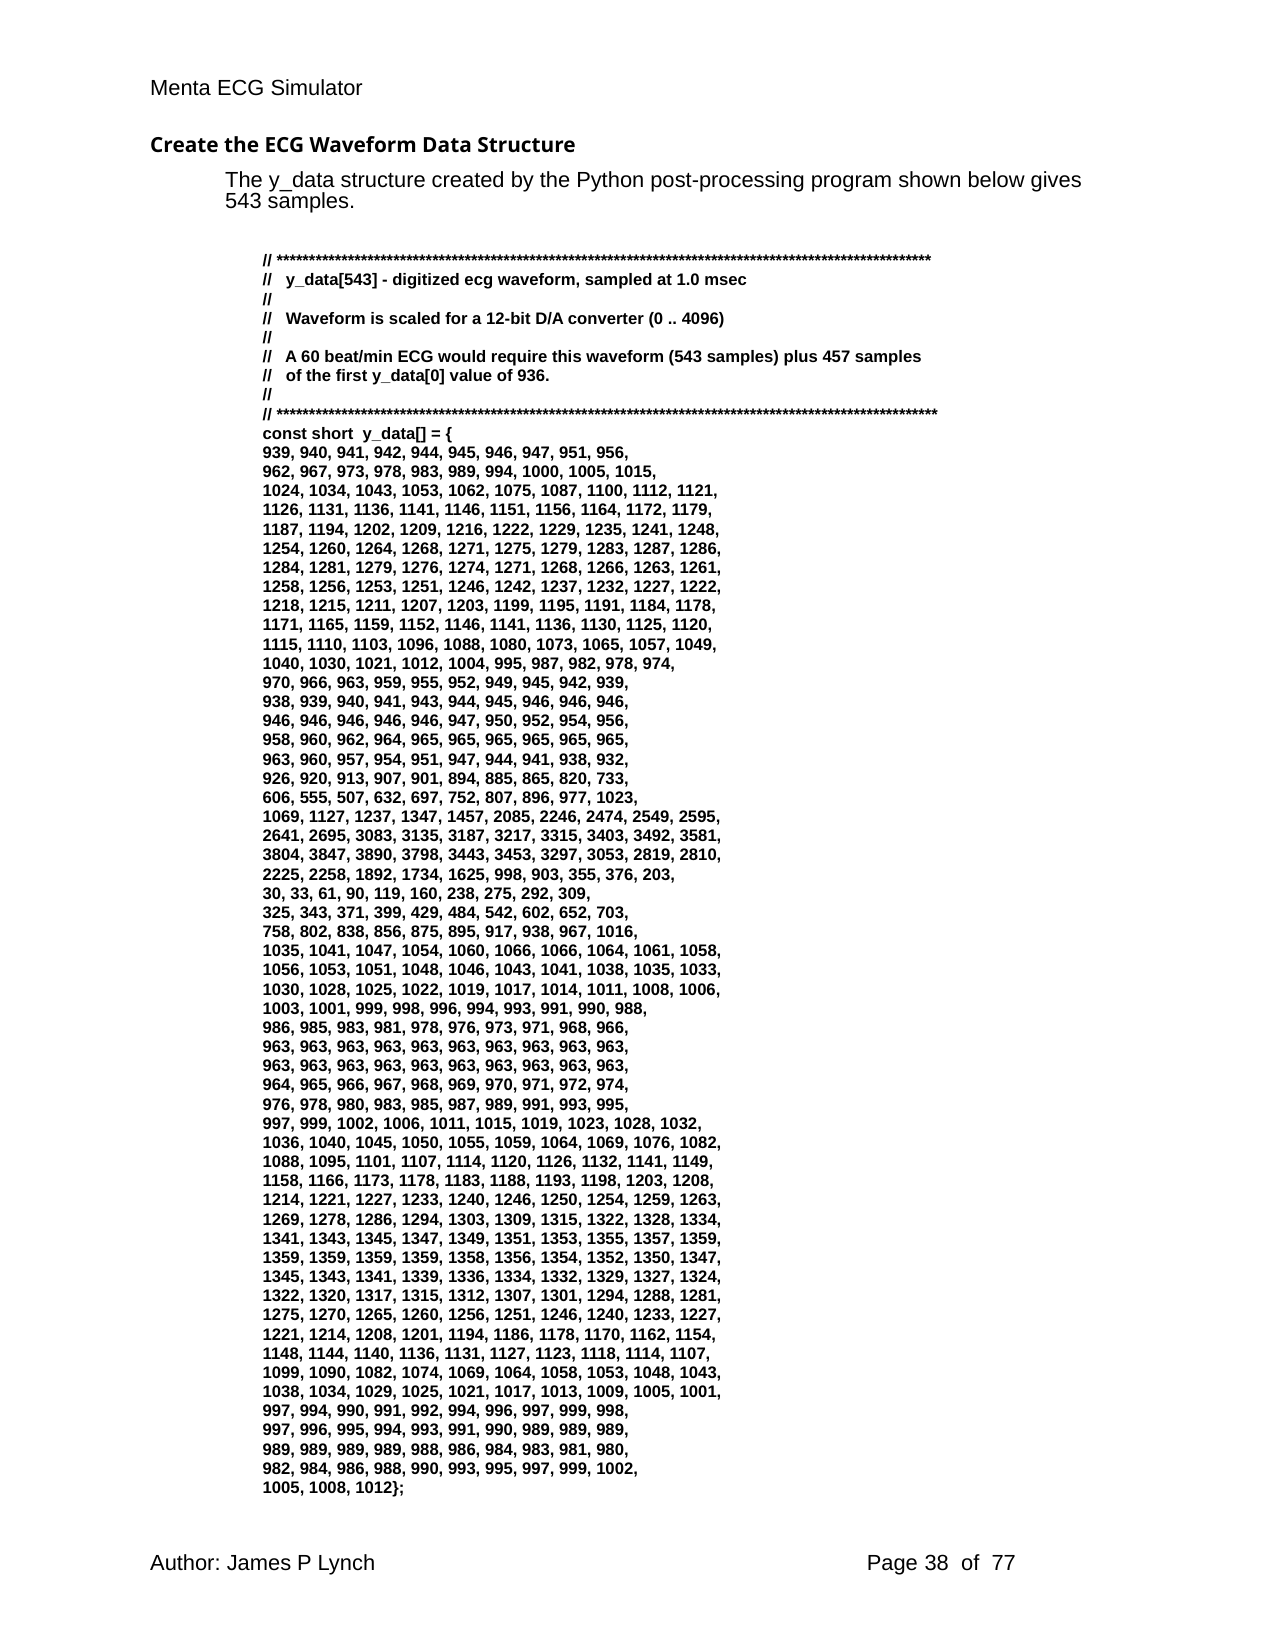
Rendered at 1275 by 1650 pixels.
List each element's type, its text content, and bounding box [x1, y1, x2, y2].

text 926, 920, 913, 907, 901, 894, 885, 865, 820, 733, [262, 768, 1124, 788]
text 989, 989, 989, 989, 988, 986, 984, 983, 981, 980, [262, 1439, 1124, 1458]
text 1099, 1090, 1082, 1074, 1069, 1064, 1058, 1053, 1048, 1043, [262, 1363, 1124, 1382]
text 1035, 1041, 1047, 1054, 1060, 1066, 1066, 1064, 1061, 1058, [262, 941, 1124, 960]
text 1221, 1214, 1208, 1201, 1194, 1186, 1178, 1170, 1162, 1154, [262, 1324, 1124, 1343]
text 946, 946, 946, 946, 946, 947, 950, 952, 954, 956, [262, 711, 1124, 730]
text 962, 967, 973, 978, 983, 989, 994, 1000, 1005, 1015, [262, 462, 1124, 481]
text const short y_data[] = { [262, 423, 1124, 443]
text 958, 960, 962, 964, 965, 965, 965, 965, 965, 965, [262, 730, 1124, 749]
text 1126, 1131, 1136, 1141, 1146, 1151, 1156, 1164, 1172, 1179, [262, 500, 1124, 519]
text 997, 996, 995, 994, 993, 991, 990, 989, 989, 989, [262, 1420, 1124, 1439]
text 1359, 1359, 1359, 1359, 1358, 1356, 1354, 1352, 1350, 1347, [262, 1248, 1124, 1267]
text 997, 999, 1002, 1006, 1011, 1015, 1019, 1023, 1028, 1032, [262, 1113, 1124, 1133]
text 1056, 1053, 1051, 1048, 1046, 1043, 1041, 1038, 1035, 1033, [262, 960, 1124, 979]
text // Waveform is scaled for a 12-bit D/A converter (0 .. 4096) [262, 308, 1124, 328]
text 1005, 1008, 1012}; [262, 1478, 1124, 1497]
text The y_data structure created by the Python post-processing program shown below gives 543 samples. [225, 171, 1124, 213]
text // ****************************************************************************************************** [262, 404, 1124, 423]
text 2225, 2258, 1892, 1734, 1625, 998, 903, 355, 376, 203, [262, 864, 1124, 883]
text 1187, 1194, 1202, 1209, 1216, 1222, 1229, 1235, 1241, 1248, [262, 519, 1124, 538]
text 1088, 1095, 1101, 1107, 1114, 1120, 1126, 1132, 1141, 1149, [262, 1152, 1124, 1171]
text 1003, 1001, 999, 998, 996, 994, 993, 991, 990, 988, [262, 998, 1124, 1018]
text 2641, 2695, 3083, 3135, 3187, 3217, 3315, 3403, 3492, 3581, [262, 826, 1124, 845]
text 982, 984, 986, 988, 990, 993, 995, 997, 999, 1002, [262, 1458, 1124, 1478]
text 963, 960, 957, 954, 951, 947, 944, 941, 938, 932, [262, 749, 1124, 768]
text // [262, 385, 1124, 404]
text 325, 343, 371, 399, 429, 484, 542, 602, 652, 703, [262, 903, 1124, 922]
text 1214, 1221, 1227, 1233, 1240, 1246, 1250, 1254, 1259, 1263, [262, 1190, 1124, 1209]
text 1218, 1215, 1211, 1207, 1203, 1199, 1195, 1191, 1184, 1178, [262, 596, 1124, 615]
text 1322, 1320, 1317, 1315, 1312, 1307, 1301, 1294, 1288, 1281, [262, 1286, 1124, 1305]
text 1254, 1260, 1264, 1268, 1271, 1275, 1279, 1283, 1287, 1286, [262, 538, 1124, 558]
text 970, 966, 963, 959, 955, 952, 949, 945, 942, 939, [262, 673, 1124, 692]
subtitle Create the ECG Waveform Data Structure [150, 130, 1124, 159]
text 1284, 1281, 1279, 1276, 1274, 1271, 1268, 1266, 1263, 1261, [262, 558, 1124, 577]
text 758, 802, 838, 856, 875, 895, 917, 938, 967, 1016, [262, 922, 1124, 941]
text // of the first y_data[0] value of 936. [262, 366, 1124, 385]
text 986, 985, 983, 981, 978, 976, 973, 971, 968, 966, [262, 1018, 1124, 1037]
text 1258, 1256, 1253, 1251, 1246, 1242, 1237, 1232, 1227, 1222, [262, 577, 1124, 596]
text 963, 963, 963, 963, 963, 963, 963, 963, 963, 963, [262, 1056, 1124, 1075]
text 938, 939, 940, 941, 943, 944, 945, 946, 946, 946, [262, 692, 1124, 711]
text // ***************************************************************************************************** [262, 251, 1124, 270]
text 606, 555, 507, 632, 697, 752, 807, 896, 977, 1023, [262, 788, 1124, 807]
text 963, 963, 963, 963, 963, 963, 963, 963, 963, 963, [262, 1037, 1124, 1056]
text 1269, 1278, 1286, 1294, 1303, 1309, 1315, 1322, 1328, 1334, [262, 1209, 1124, 1228]
text // [262, 328, 1124, 347]
text 1148, 1144, 1140, 1136, 1131, 1127, 1123, 1118, 1114, 1107, [262, 1343, 1124, 1363]
text 1341, 1343, 1345, 1347, 1349, 1351, 1353, 1355, 1357, 1359, [262, 1228, 1124, 1248]
text // y_data[543] - digitized ecg waveform, sampled at 1.0 msec [262, 270, 1124, 289]
text 30, 33, 61, 90, 119, 160, 238, 275, 292, 309, [262, 883, 1124, 903]
text 1345, 1343, 1341, 1339, 1336, 1334, 1332, 1329, 1327, 1324, [262, 1267, 1124, 1286]
text 939, 940, 941, 942, 944, 945, 946, 947, 951, 956, [262, 443, 1124, 462]
text 1069, 1127, 1237, 1347, 1457, 2085, 2246, 2474, 2549, 2595, [262, 807, 1124, 826]
text 976, 978, 980, 983, 985, 987, 989, 991, 993, 995, [262, 1094, 1124, 1113]
text 1038, 1034, 1029, 1025, 1021, 1017, 1013, 1009, 1005, 1001, [262, 1382, 1124, 1401]
text 1036, 1040, 1045, 1050, 1055, 1059, 1064, 1069, 1076, 1082, [262, 1133, 1124, 1152]
text 1040, 1030, 1021, 1012, 1004, 995, 987, 982, 978, 974, [262, 653, 1124, 673]
text 964, 965, 966, 967, 968, 969, 970, 971, 972, 974, [262, 1075, 1124, 1094]
text 1030, 1028, 1025, 1022, 1019, 1017, 1014, 1011, 1008, 1006, [262, 979, 1124, 998]
text 1024, 1034, 1043, 1053, 1062, 1075, 1087, 1100, 1112, 1121, [262, 481, 1124, 500]
text // [262, 289, 1124, 308]
text 1115, 1110, 1103, 1096, 1088, 1080, 1073, 1065, 1057, 1049, [262, 634, 1124, 653]
text 1171, 1165, 1159, 1152, 1146, 1141, 1136, 1130, 1125, 1120, [262, 615, 1124, 634]
text 997, 994, 990, 991, 992, 994, 996, 997, 999, 998, [262, 1401, 1124, 1420]
text 3804, 3847, 3890, 3798, 3443, 3453, 3297, 3053, 2819, 2810, [262, 845, 1124, 864]
text 1275, 1270, 1265, 1260, 1256, 1251, 1246, 1240, 1233, 1227, [262, 1305, 1124, 1324]
text // A 60 beat/min ECG would require this waveform (543 samples) plus 457 samples [262, 347, 1124, 366]
text 1158, 1166, 1173, 1178, 1183, 1188, 1193, 1198, 1203, 1208, [262, 1171, 1124, 1190]
